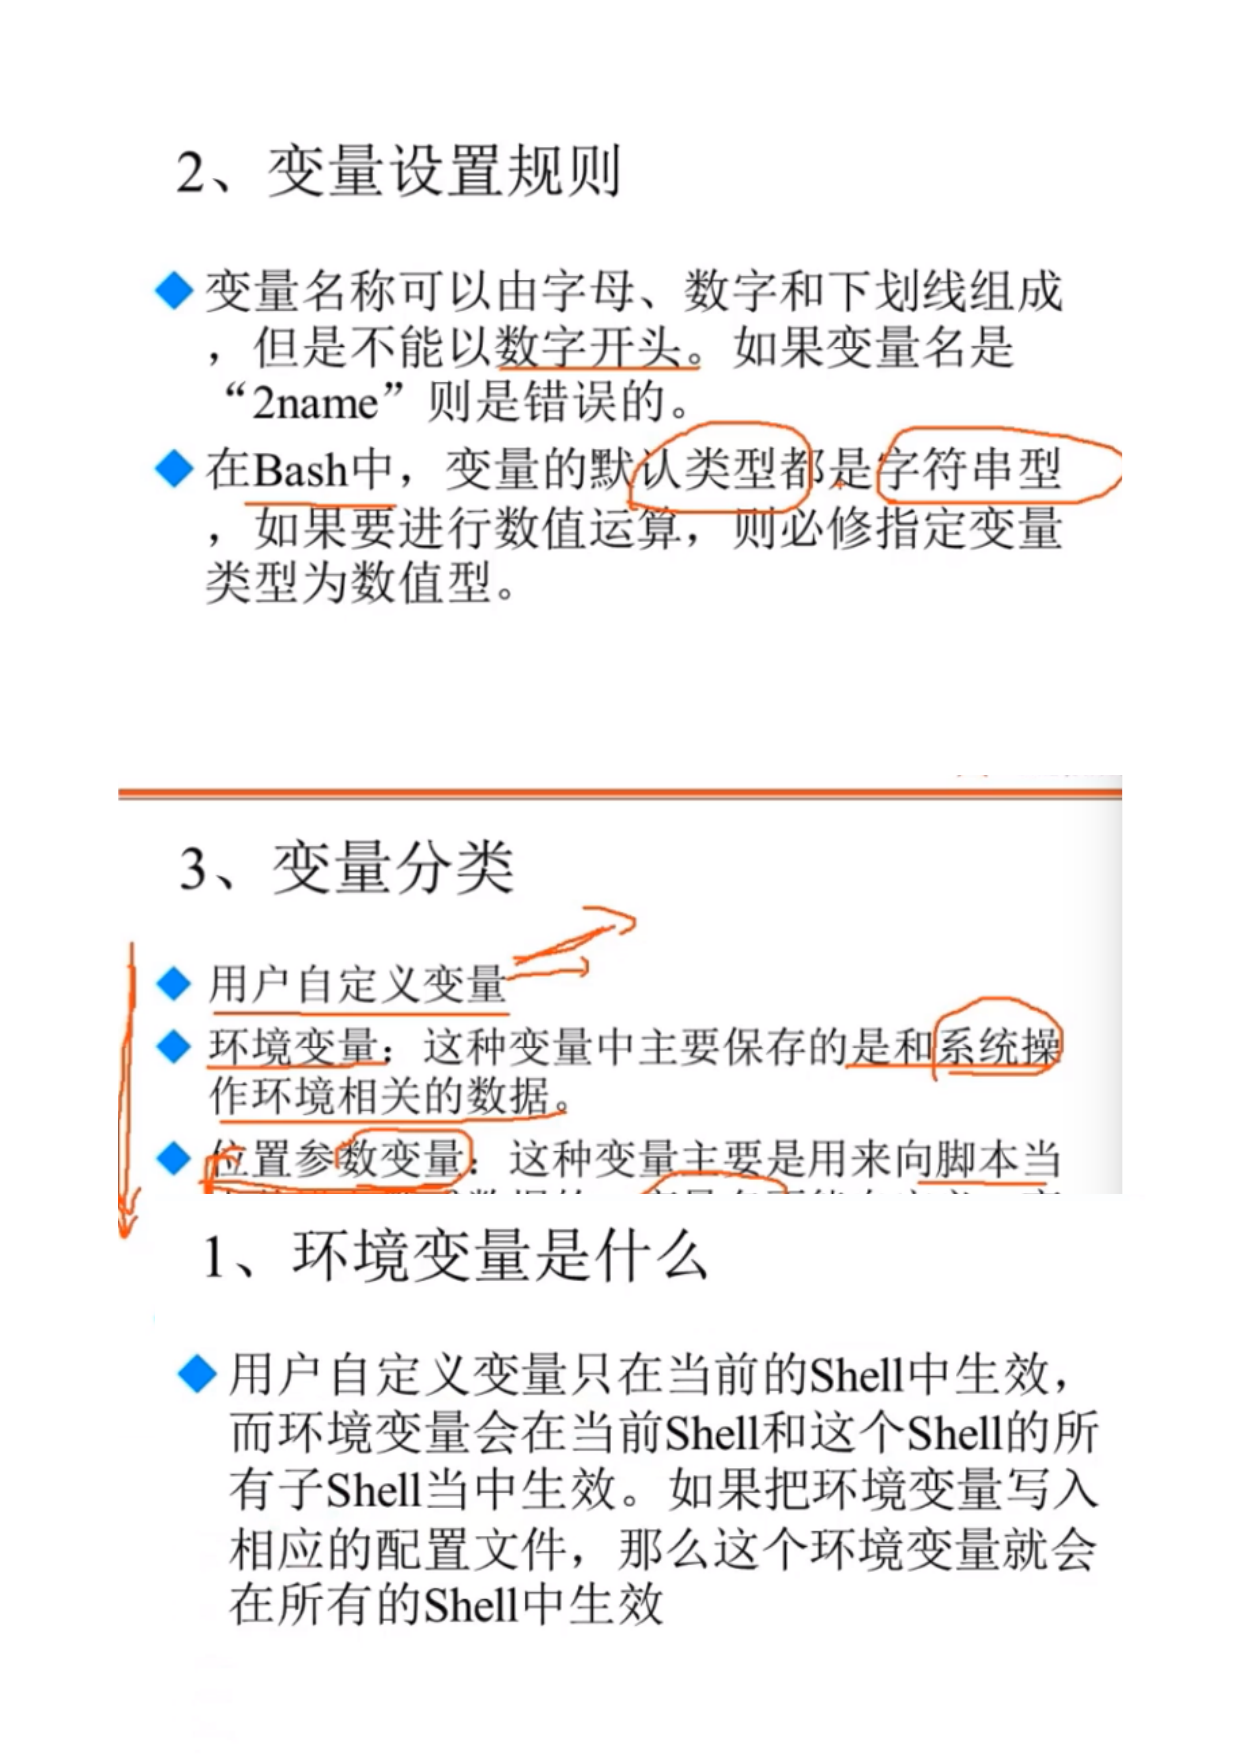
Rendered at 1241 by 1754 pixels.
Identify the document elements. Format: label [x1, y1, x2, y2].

picture [118, 118, 1123, 680]
picture [118, 775, 1159, 1754]
